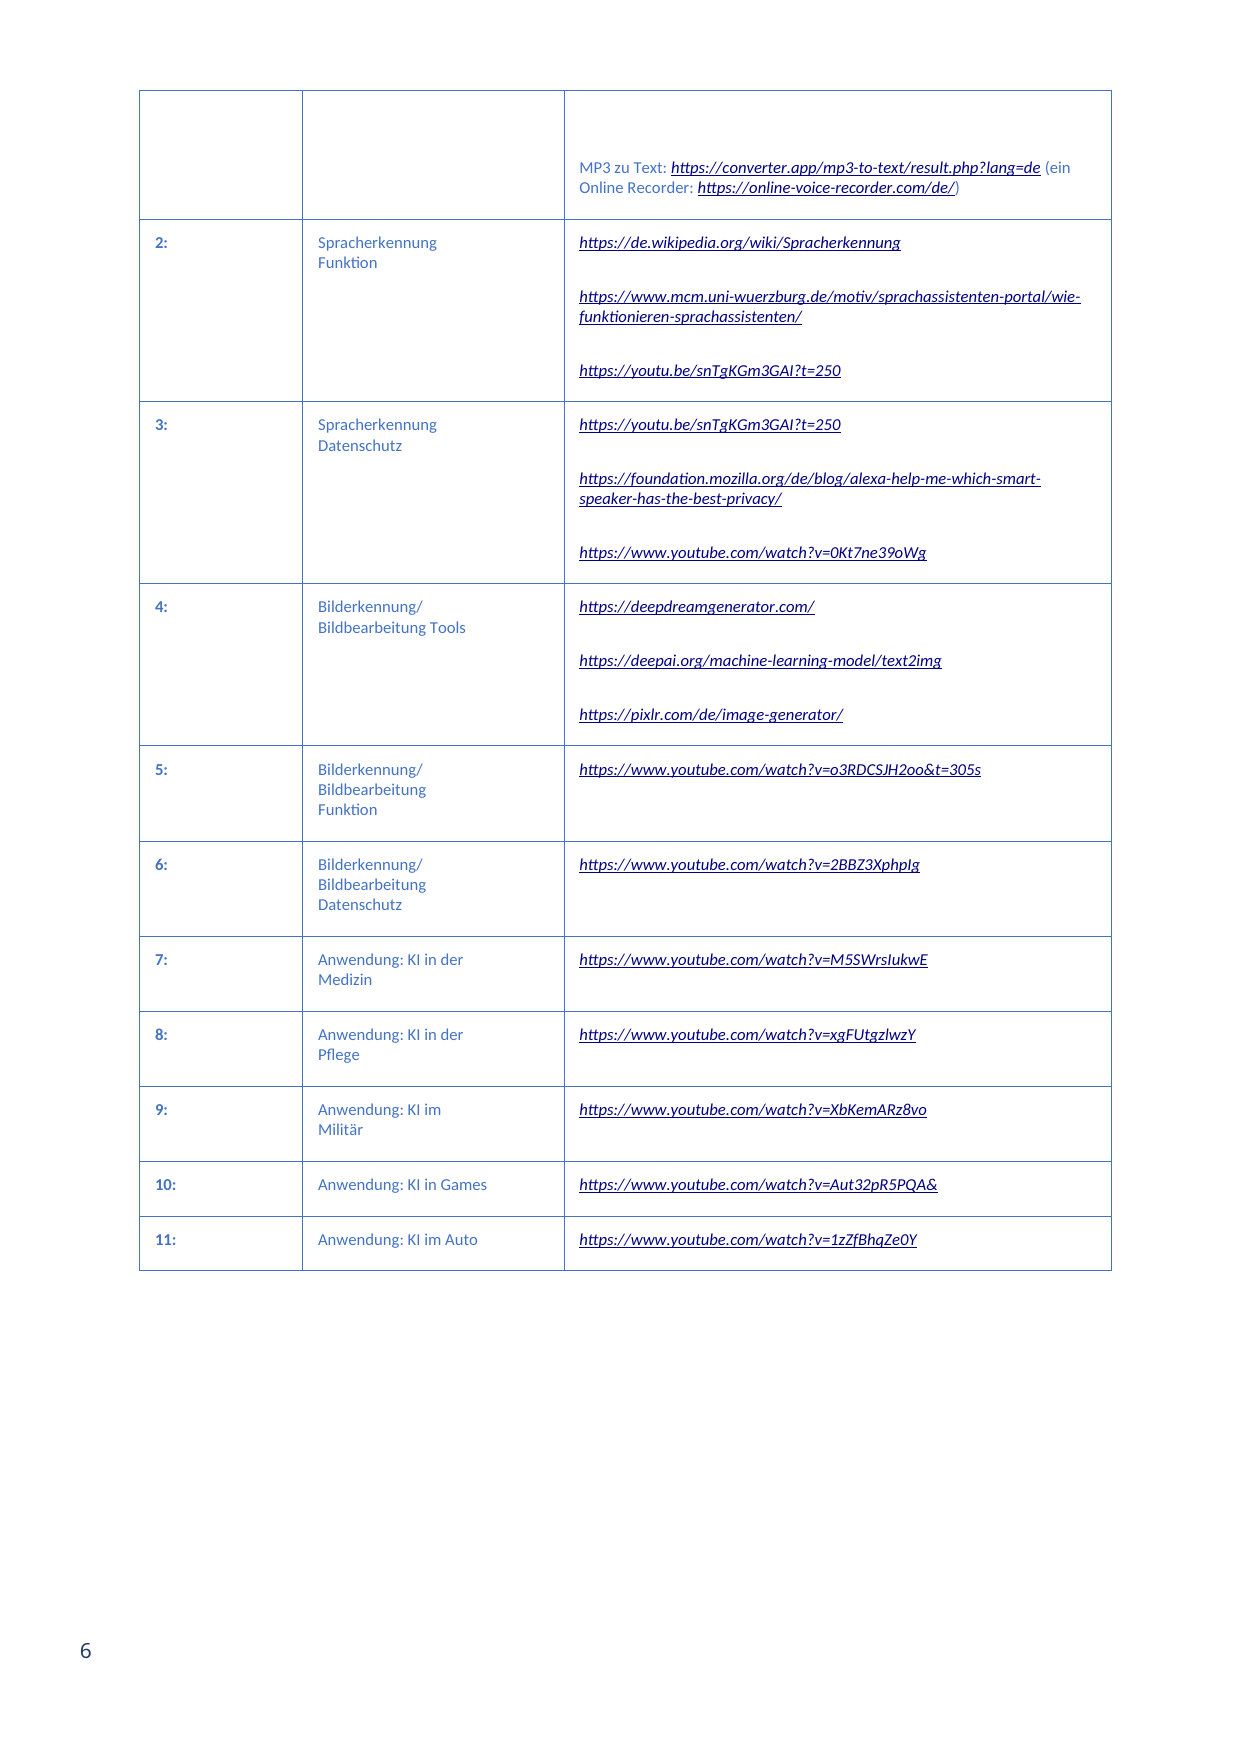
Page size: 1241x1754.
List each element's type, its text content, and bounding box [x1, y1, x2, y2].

table_cell 2: [140, 220, 302, 401]
table_cell 7: [140, 937, 302, 1011]
table_cell 11: [140, 1217, 302, 1270]
table_cell https://deepdreamgenerator.com/ https://deepai.org/machine-learning-model/text2img https://pixlr.com/de/image-generator/ [565, 584, 1111, 745]
table_cell Bilderkennung/ Bildbearbeitung Tools [303, 584, 564, 745]
table_cell [140, 91, 302, 219]
table_cell Bilderkennung/ Bildbearbeitung Funktion [303, 746, 564, 841]
table_cell 9: [140, 1087, 302, 1161]
table_cell 4: [140, 584, 302, 745]
table_cell Spracherkennung Datenschutz [303, 402, 564, 583]
table_cell Anwendung: KI in Games [303, 1162, 564, 1216]
table_cell Bilderkennung/ Bildbearbeitung Datenschutz [303, 842, 564, 936]
table_cell Anwendung: KI in der Pflege [303, 1012, 564, 1086]
table_cell https://www.youtube.com/watch?v=2BBZ3XphpIg [565, 842, 1111, 936]
table_cell https://de.wikipedia.org/wiki/Spracherkennung https://www.mcm.uni-wuerzburg.de/motiv/sprachassistenten-portal/wie-funktionieren-sprachassistenten/ https://youtu.be/snTgKGm3GAI?t=250 [565, 220, 1111, 401]
table_cell 6: [140, 842, 302, 936]
table_cell MP3 zu Text: https://converter.app/mp3-to-text/result.php?lang=de (ein Online Recorder: https://online-voice-recorder.com/de/) [565, 91, 1111, 219]
table_cell 3: [140, 402, 302, 583]
table_cell 4. Aufgabe: Nenne 3 Merkmale eins Pangolins die ihn eindeutig identifizieren 5. Aufgabe: Definition Label: 6. Aufgabe: Teste Google Quickdraw aus: Abbildung 1:Google Quickdraw https://quickdraw.withgoogle.com/# 7. Aufgabe: Schaue dir folgendes Video an und beantworte die Fragen: Video 1: https://www.youtube.com/watch?v=HmUzceKCI9I&list=PL4puIg9yEU6yn_XR0TiSLroYO3KAlZmYY Erkläre den Begriff Algorithmus … Gib ein Beispiel für ein Algorithmus an … Gegeben sei folgendes Feld von Tic-Tac-Toe. Gib die Regel an, die ein Computer befolgend würde, bevor das nächste Symbol gesetzt wird und setze das „X“ an die richtige Stelle Regel: Abbildung 2: Tic-Tac-Toe Erläutere die Probleme die ein PC hat ein Hund bzw. eine Katze zu erkennen und zu unterscheiden Abbildung 3: Katze und Hund (https://media.istockphoto.com/id/172974164/photo/cat-and-dog-buddies-with-orange-background.jpg?s=612x612&w=0&k=20&c=k95AzlFdaP7L8Oy9zkGK3QGWA1DrGctObqjh6cLY7UQ=) … … … Beschreibe wie ein Computer ein Bild sieht bzw. darstellt … … … Beschreibe kurz den Vorgang beim Labeling … … Hier siehst du ein Google Captcha Code. Beschreibe die Gemeinsamkeit mit Labeling Abbildung 4: Google Captcha Code … … 8. Aufgabe: Erarbeitet in der Gruppe (3-4 Personen) jeweils ein Teilgebiet von KI. Am Anfang der nächsten Stunde stellt ihr in 2-3 Minuten dieses Teilgebiet kurz vor. Es reicht eine Präsentation mit 1 oder 2 Bildern und dann spricht jeder dazu. 9. Aufgabe: Notiere dir für jeden Vortrag mindestens 2 neue Erkenntnisse 10. Aufgabe: Nenne 3 Eigenschaften, die ein „gesundes“ Lebensmittel für Dich hat … ... … 11. Aufgabe: Informiere dich zur Lebensmittelampel (https://de.wikipedia.org/wiki/Lebensmittelampel). Beschreibe den Vorteil der Ampel … … 12. Aufgabe: Klassifiziert die Lebensmittel mit GRÜN für Empfehlenswert (links) und ROT für Nicht Empfehlenswert (rechts). Du kannst die Zellen mit den Füllen Werkzeug entsprechend färben (siehe das Beispiel in BLAU) [140, 1271, 1111, 1586]
table_cell 5: [140, 746, 302, 841]
table_cell https://www.youtube.com/watch?v=Aut32pR5PQA& [565, 1162, 1111, 1216]
table_cell [303, 91, 564, 219]
table_cell Anwendung: KI in der Medizin [303, 937, 564, 1011]
table_cell Anwendung: KI im Militär [303, 1087, 564, 1161]
table_cell 10: [140, 1162, 302, 1216]
table_cell Anwendung: KI im Auto [303, 1217, 564, 1270]
table_cell https://youtu.be/snTgKGm3GAI?t=250 https://foundation.mozilla.org/de/blog/alexa-help-me-which-smart-speaker-has-the-best-privacy/ https://www.youtube.com/watch?v=0Kt7ne39oWg [565, 402, 1111, 583]
table_cell https://www.youtube.com/watch?v=1zZfBhqZe0Y [565, 1217, 1111, 1270]
table_cell https://www.youtube.com/watch?v=XbKemARz8vo [565, 1087, 1111, 1161]
table_cell Spracherkennung Funktion [303, 220, 564, 401]
table_cell 8: [140, 1012, 302, 1086]
table_cell https://www.youtube.com/watch?v=xgFUtgzlwzY [565, 1012, 1111, 1086]
table_cell [1111, 75, 1146, 1586]
table_cell [95, 75, 140, 1586]
table_cell https://www.youtube.com/watch?v=o3RDCSJH2oo&t=305s [565, 746, 1111, 841]
table_cell https://www.youtube.com/watch?v=M5SWrsIukwE [565, 937, 1111, 1011]
